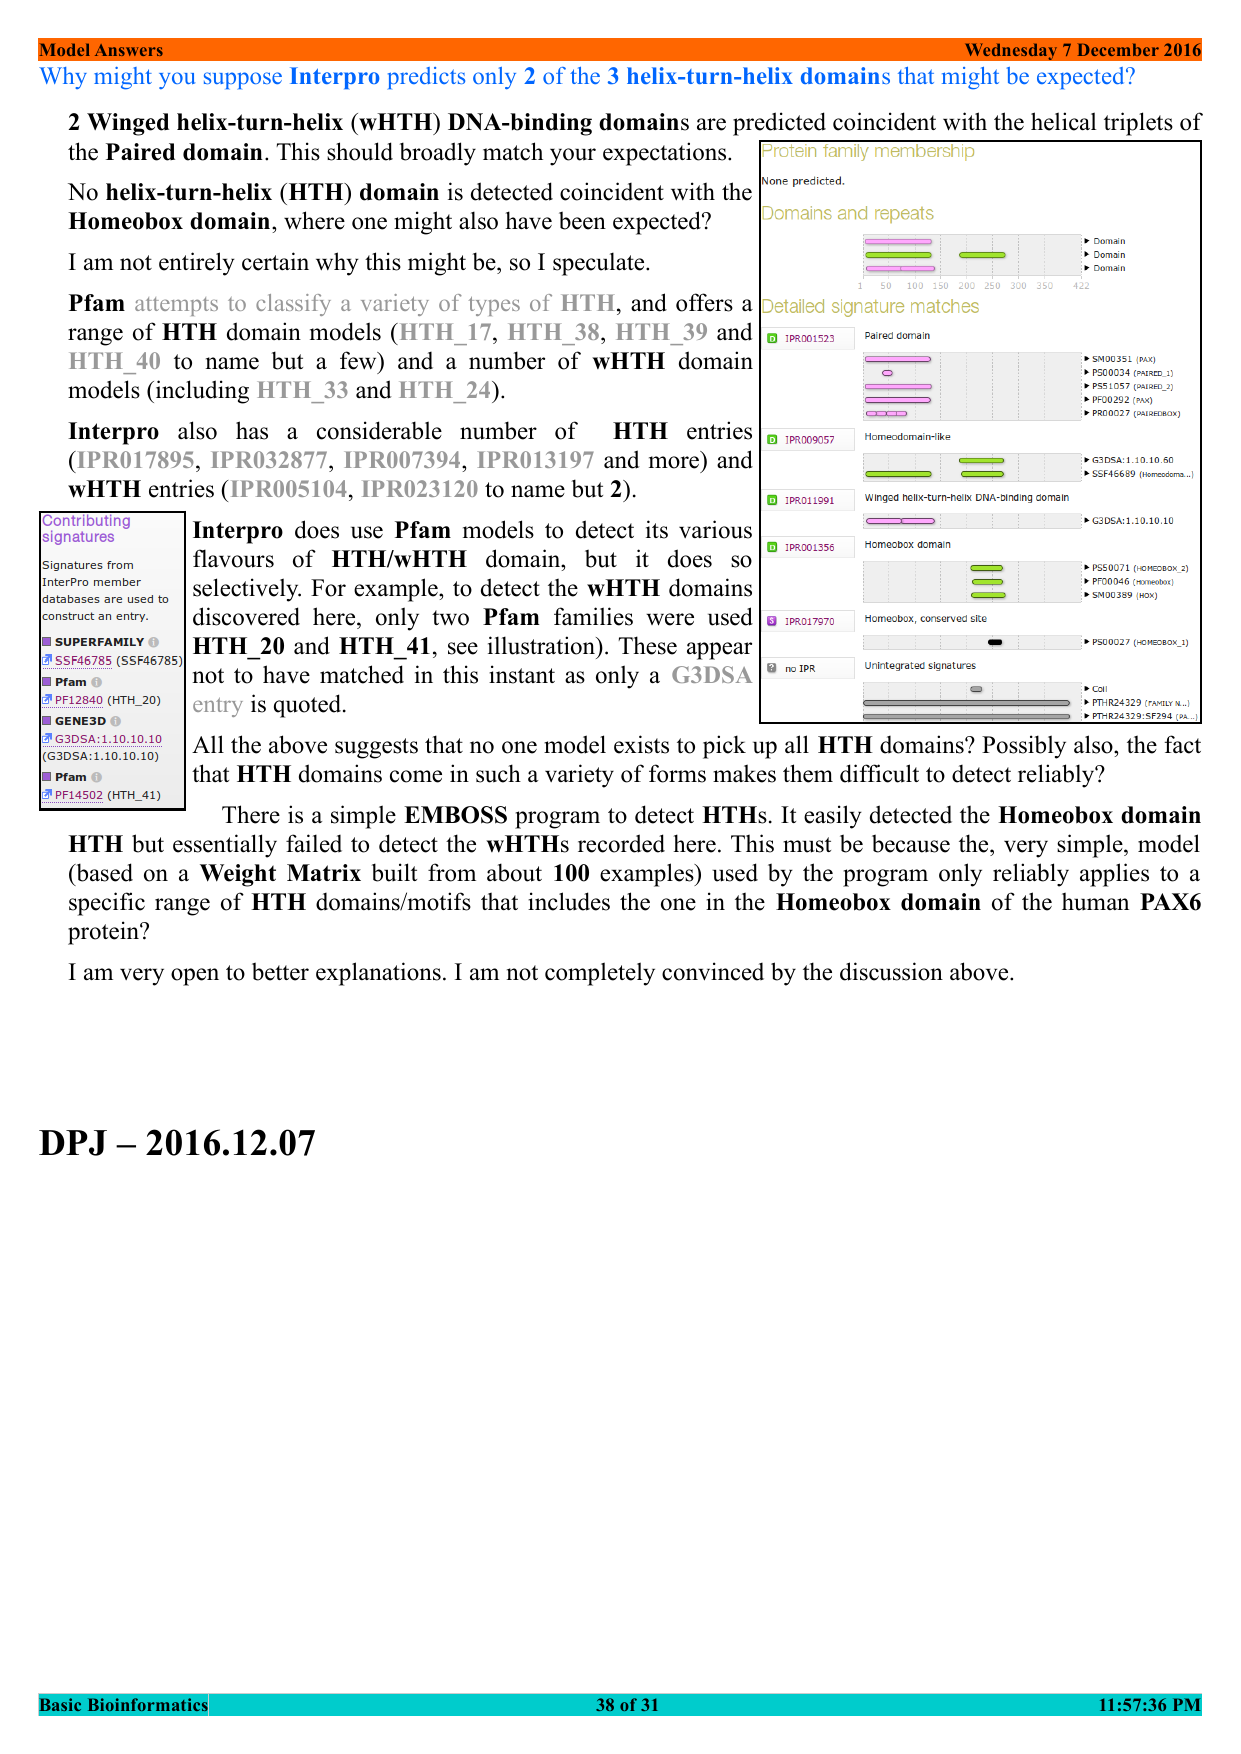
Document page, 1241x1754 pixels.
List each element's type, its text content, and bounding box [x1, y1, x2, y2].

text There is a simple EMBOSS program to detect HTHs. It easily detected the Homeobox domain HTH but essentially failed to detect the wHTHs recorded here. This must be because the, very simple, model (based on a Weight Matrix built from about 100 examples) used by the program only reliably applies to a specific range of HTH domains/motifs that includes the one in the Homeobox domain of the human PAX6 protein? [68, 800, 1202, 945]
text I am not entirely certain why this might be, so I speculate. [68, 247, 759, 276]
text No helix-turn-helix (HTH) domain is detected coincident with the Homeobox domain, where one might also have been expected? [68, 177, 759, 235]
text All the above suggests that no one model exists to pick up all HTH domains? Possibly also, the fact that HTH domains come in such a variety of forms makes them difficult to detect reliably? [186, 730, 1202, 788]
text Interpro does use Pfam models to detect its various flavours of HTH/wHTH domain, but it does so selectively. For example, to detect the wHTH domains discovered here, only two Pfam families were used HTH_20 and HTH_41, see illustration). These appear not to have matched in this instant as only a G3DSA entry is quoted. [186, 515, 759, 718]
text Interpro also has a considerable number of HTH entries (IPR017895, IPR032877, IPR007394, IPR013197 and more) and wHTH entries (IPR005104, IPR023120 to name but 2). [68, 416, 759, 503]
text DPJ – 2016.12.07 [38, 1120, 1202, 1163]
picture [41, 513, 184, 808]
text Pfam attempts to classify a variety of types of HTH, and offers a range of HTH domain models (HTH_17, HTH_38, HTH_39 and HTH_40 to name but a few) and a number of wHTH domain models (including HTH_33 and HTH_24). [68, 288, 759, 404]
text Why might you suppose Interpro predicts only 2 of the 3 helix-turn-helix domains that might be expected? [38, 61, 1202, 89]
text I am very open to better explanations. I am not completely convinced by the discussion above. [68, 957, 1202, 986]
text 2 Winged helix-turn-helix (wHTH) DNA-binding domains are predicted coincident with the helical triplets of the Paired domain. This should broadly match your expectations. [68, 107, 1202, 165]
picture [761, 142, 1200, 722]
